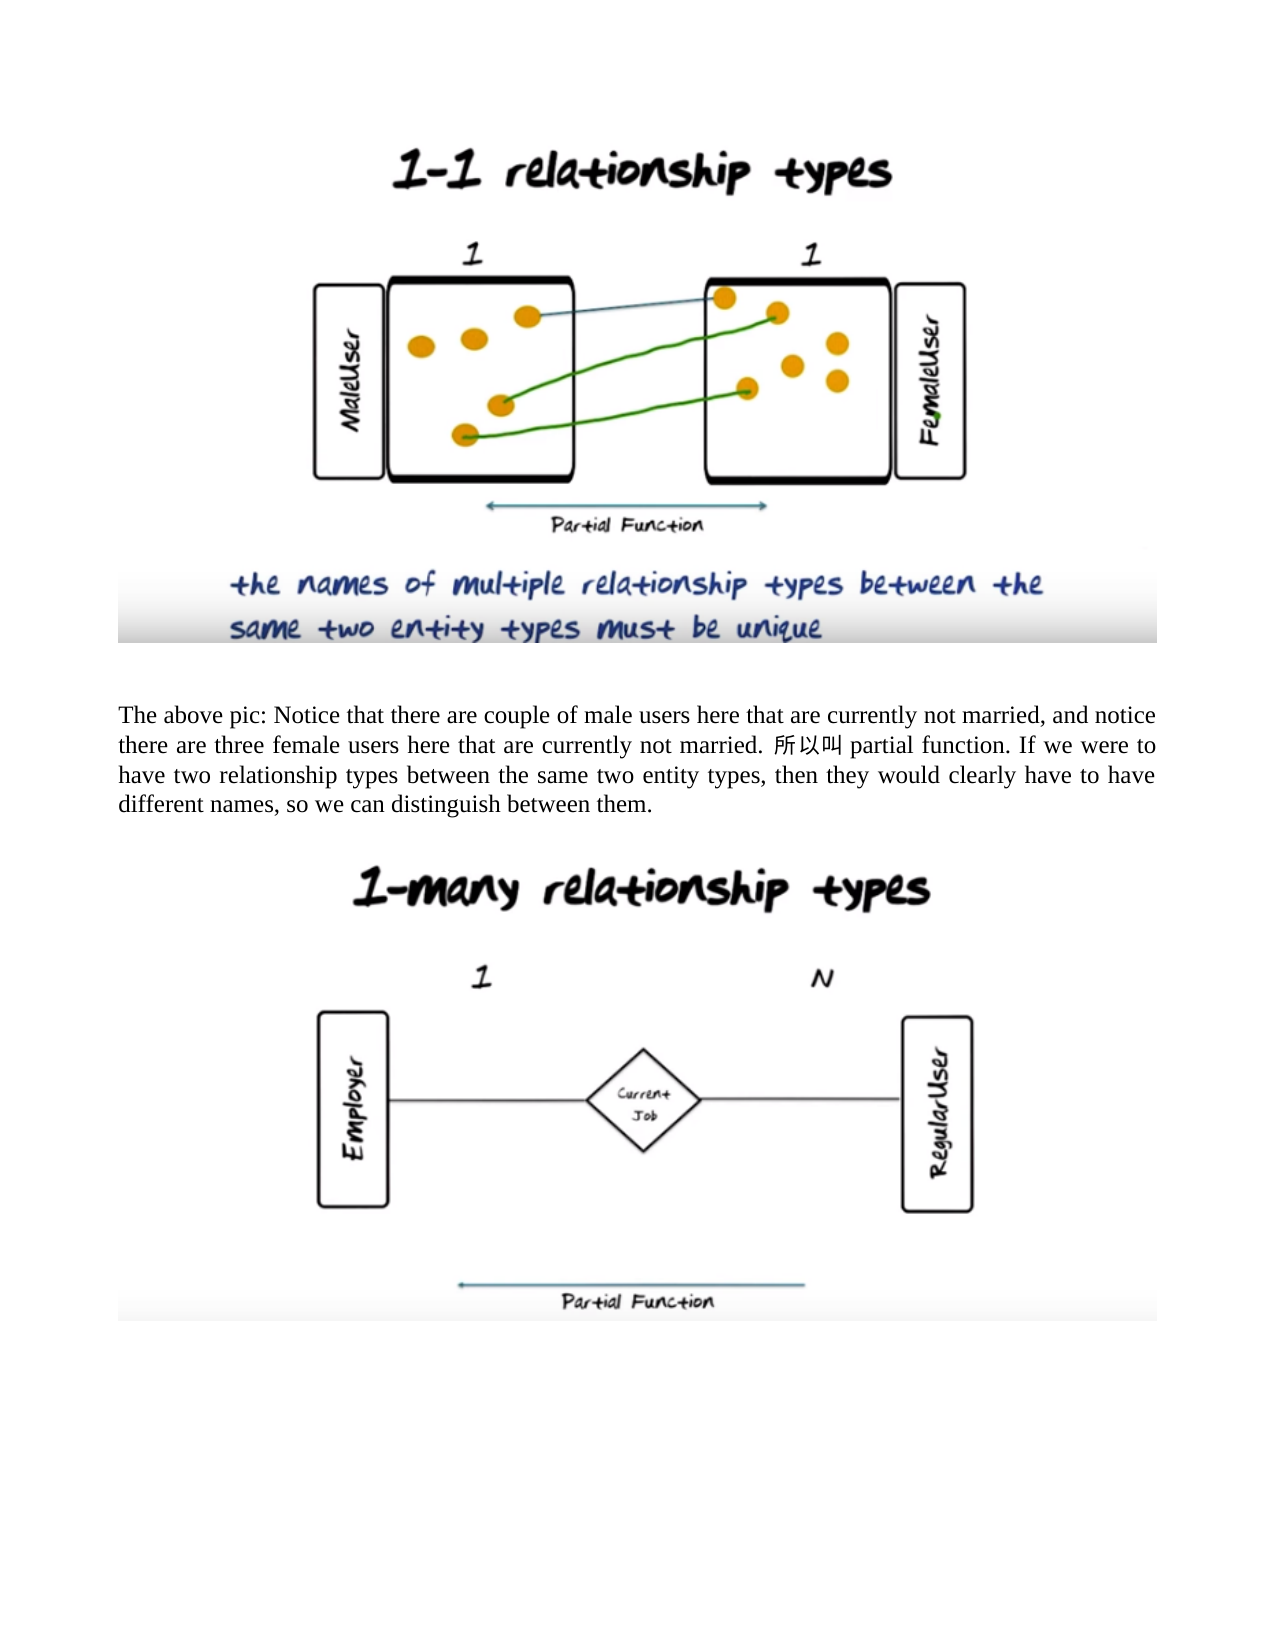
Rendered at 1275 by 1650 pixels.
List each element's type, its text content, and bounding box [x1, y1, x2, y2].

picture [118, 846, 1157, 1321]
text The above pic: Notice that there are couple of male users here that are currently not married, and notice there are three female users here that are currently not married. 所以叫partial function. If we were to have two relationship types between the same two entity types, then they would clearly have to have different names, so we can distinguish between them. [118, 700, 1157, 818]
picture [118, 118, 1157, 643]
